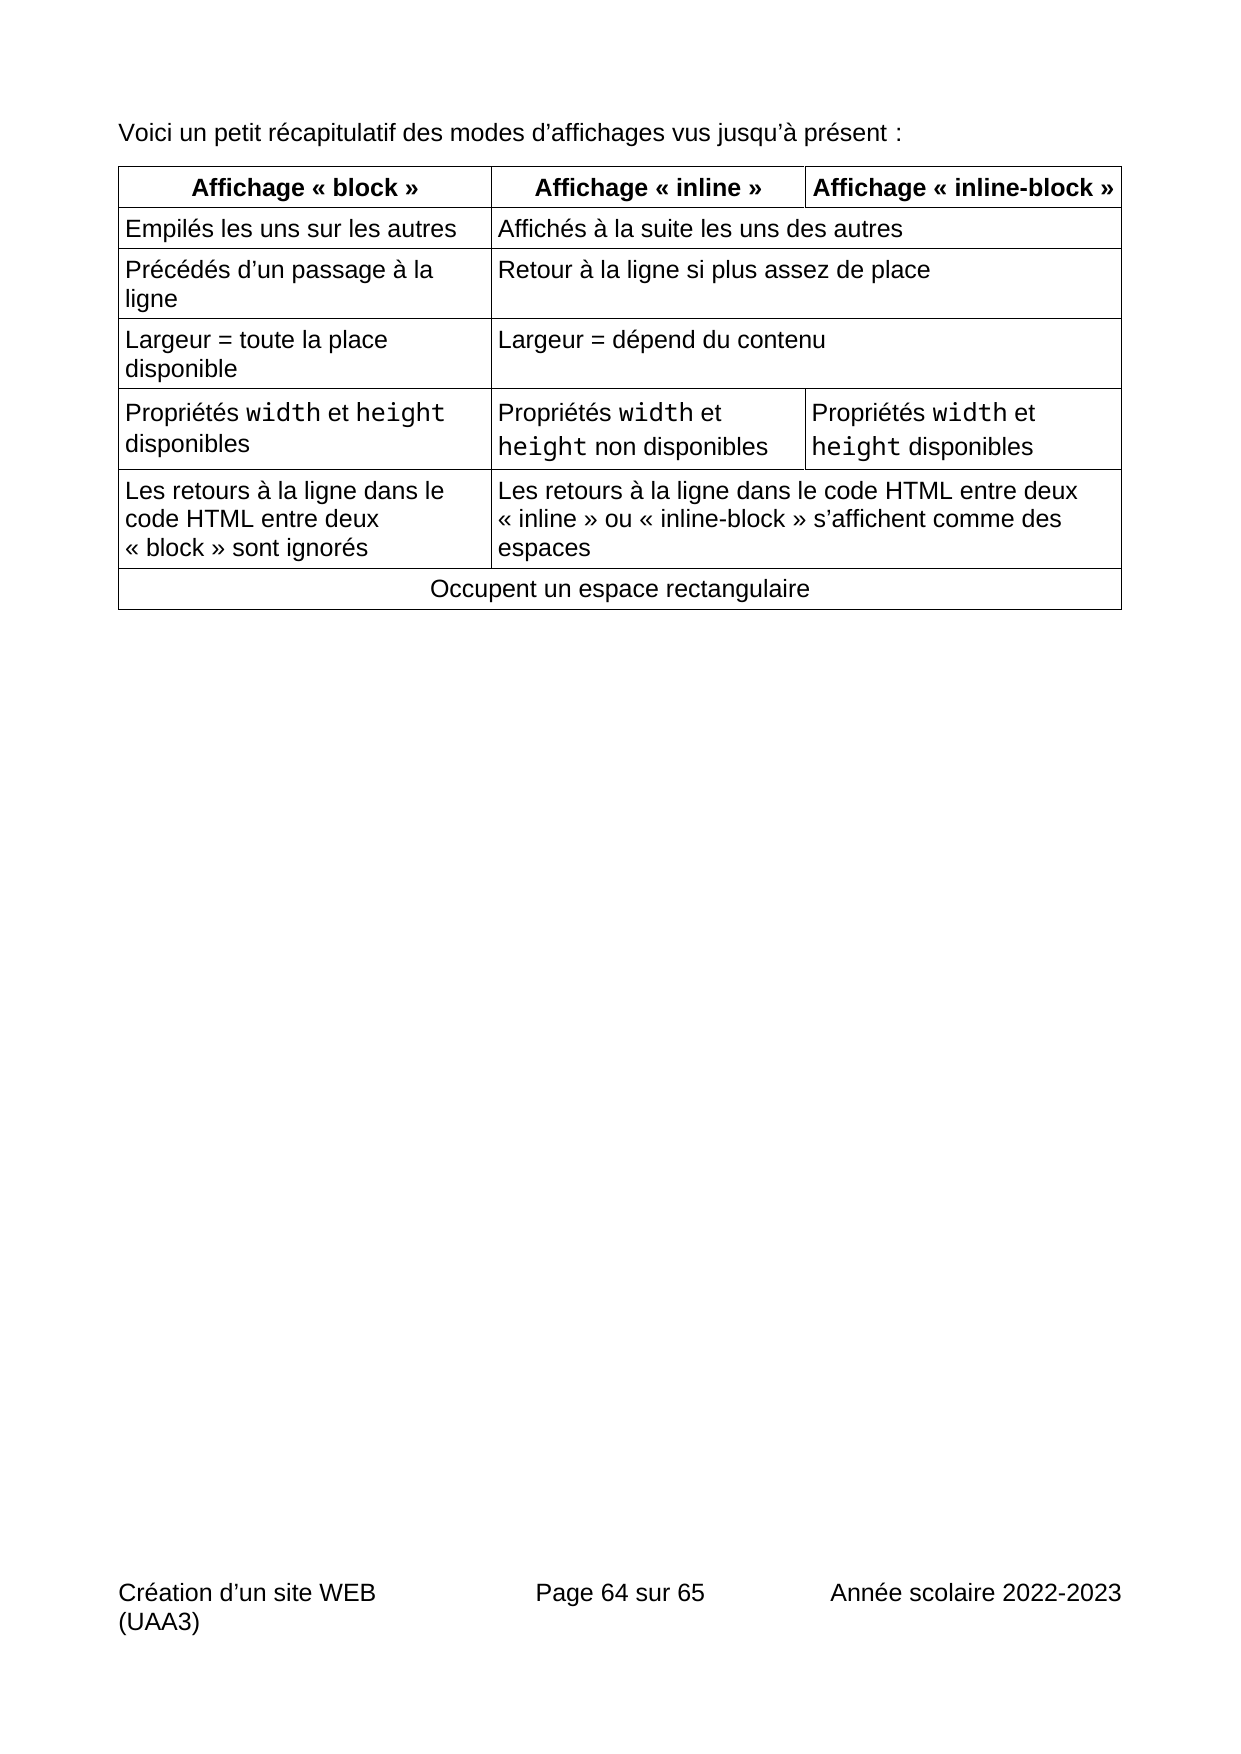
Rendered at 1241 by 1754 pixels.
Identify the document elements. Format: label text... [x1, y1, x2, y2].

table_cell Retour à la ligne si plus assez de place [492, 249, 1121, 318]
text Voici un petit récapitulatif des modes d’affichages vus jusqu’à présent : [118, 118, 1122, 147]
table_cell Occupent un espace rectangulaire [119, 569, 1121, 609]
table_header Affichage « inline » [492, 167, 804, 207]
table_cell Les retours à la ligne dans le code HTML entre deux « inline » ou « inline-block » s’affichent comme des espaces [492, 470, 1121, 568]
table_cell Précédés d’un passage à la ligne [119, 249, 491, 318]
table_cell Propriétés width et height disponibles [806, 389, 1121, 469]
table_cell Propriétés width et height disponibles [119, 389, 491, 469]
table_cell Empilés les uns sur les autres [119, 208, 491, 248]
table_cell Affichés à la suite les uns des autres [492, 208, 1121, 248]
table_cell Largeur = dépend du contenu [492, 319, 1121, 388]
table_cell Largeur = toute la place disponible [119, 319, 491, 388]
table_cell Les retours à la ligne dans le code HTML entre deux « block » sont ignorés [119, 470, 491, 568]
table_header Affichage « inline-block » [806, 167, 1121, 207]
table_cell Propriétés width et height non disponibles [492, 389, 804, 469]
table_header Affichage « block » [119, 167, 491, 207]
